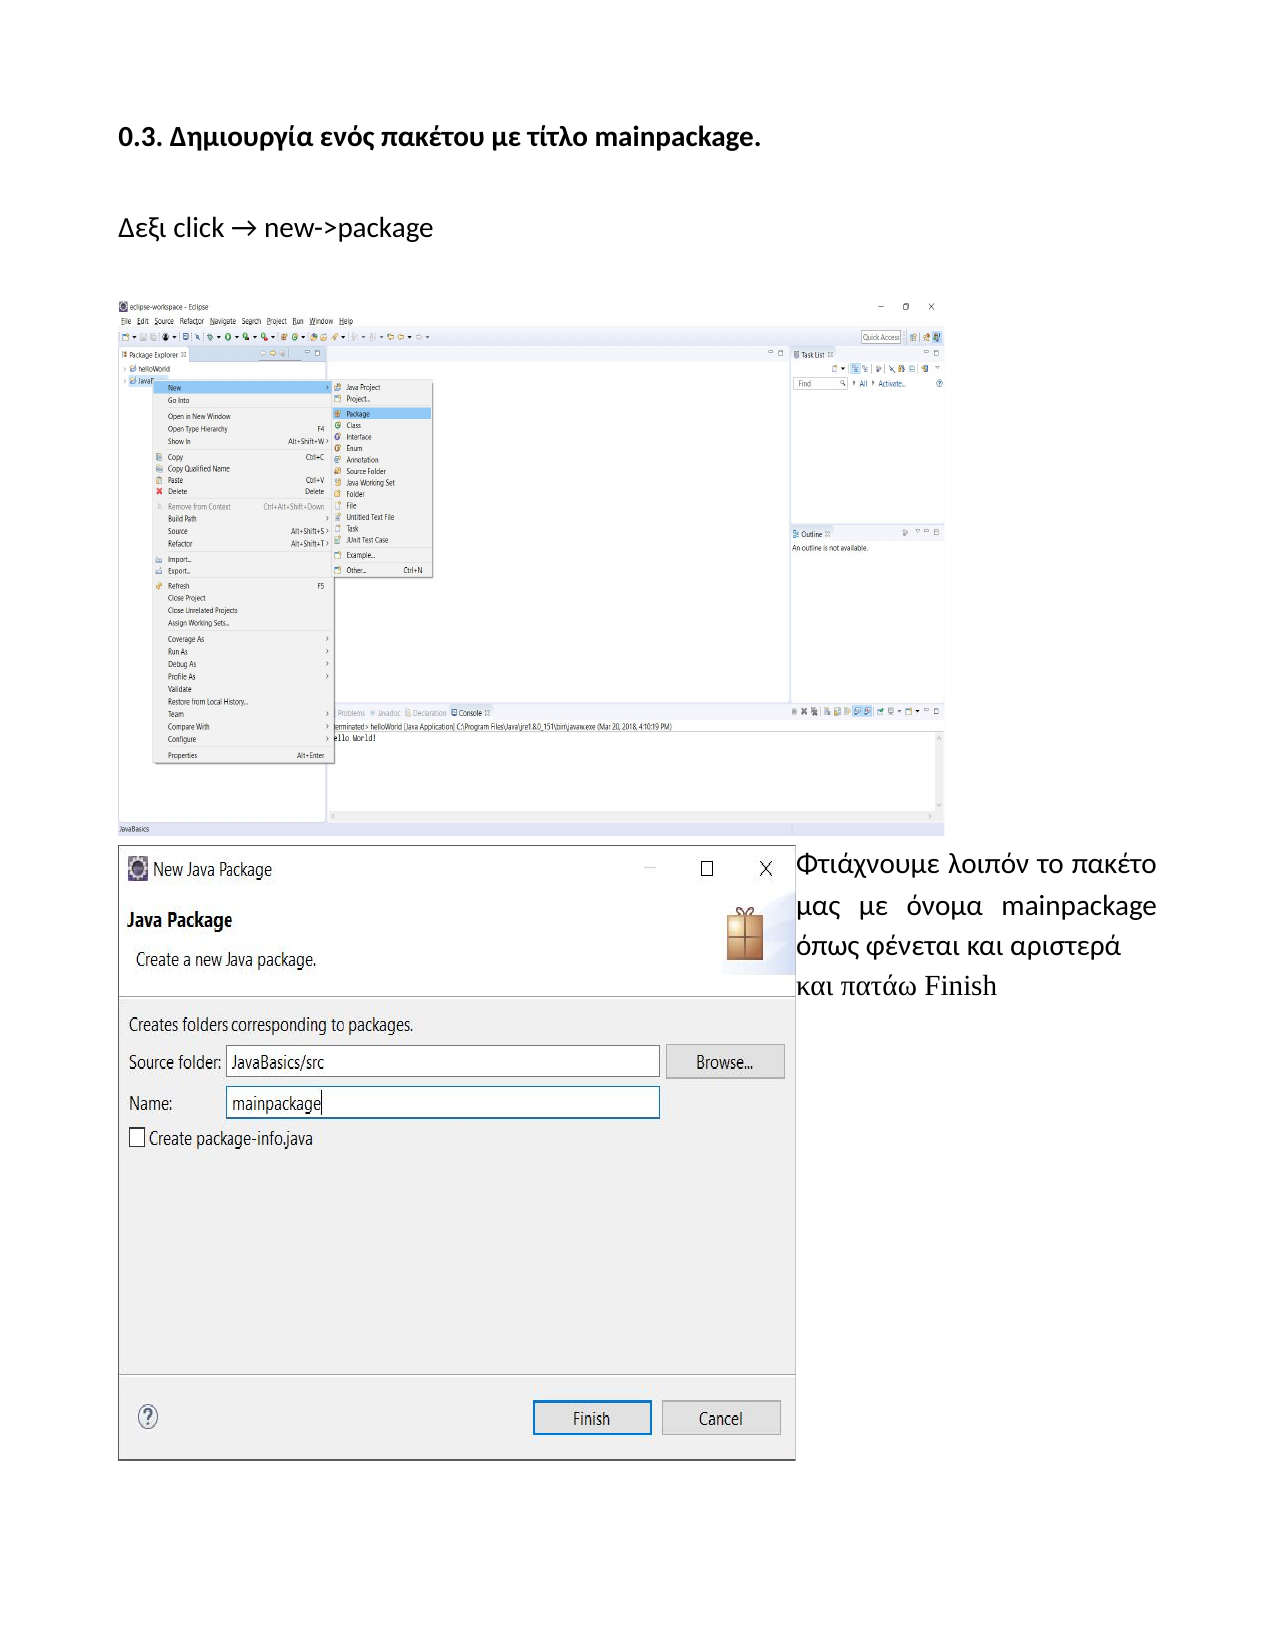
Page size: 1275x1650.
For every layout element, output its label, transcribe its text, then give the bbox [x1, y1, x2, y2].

text Δεξι click → new->package [118, 209, 1157, 245]
picture [118, 845, 796, 1461]
text 0.3. Δημιουργία ενός πακέτου με τίτλο mainpackage. [118, 118, 1157, 154]
text Φτιάχνουμε λοιπόν το πακέτο μας με όνομα mainpackage όπως φένεται και αριστερά [796, 846, 1157, 963]
picture [118, 300, 945, 836]
text και πατάω Finish [796, 968, 1157, 1002]
